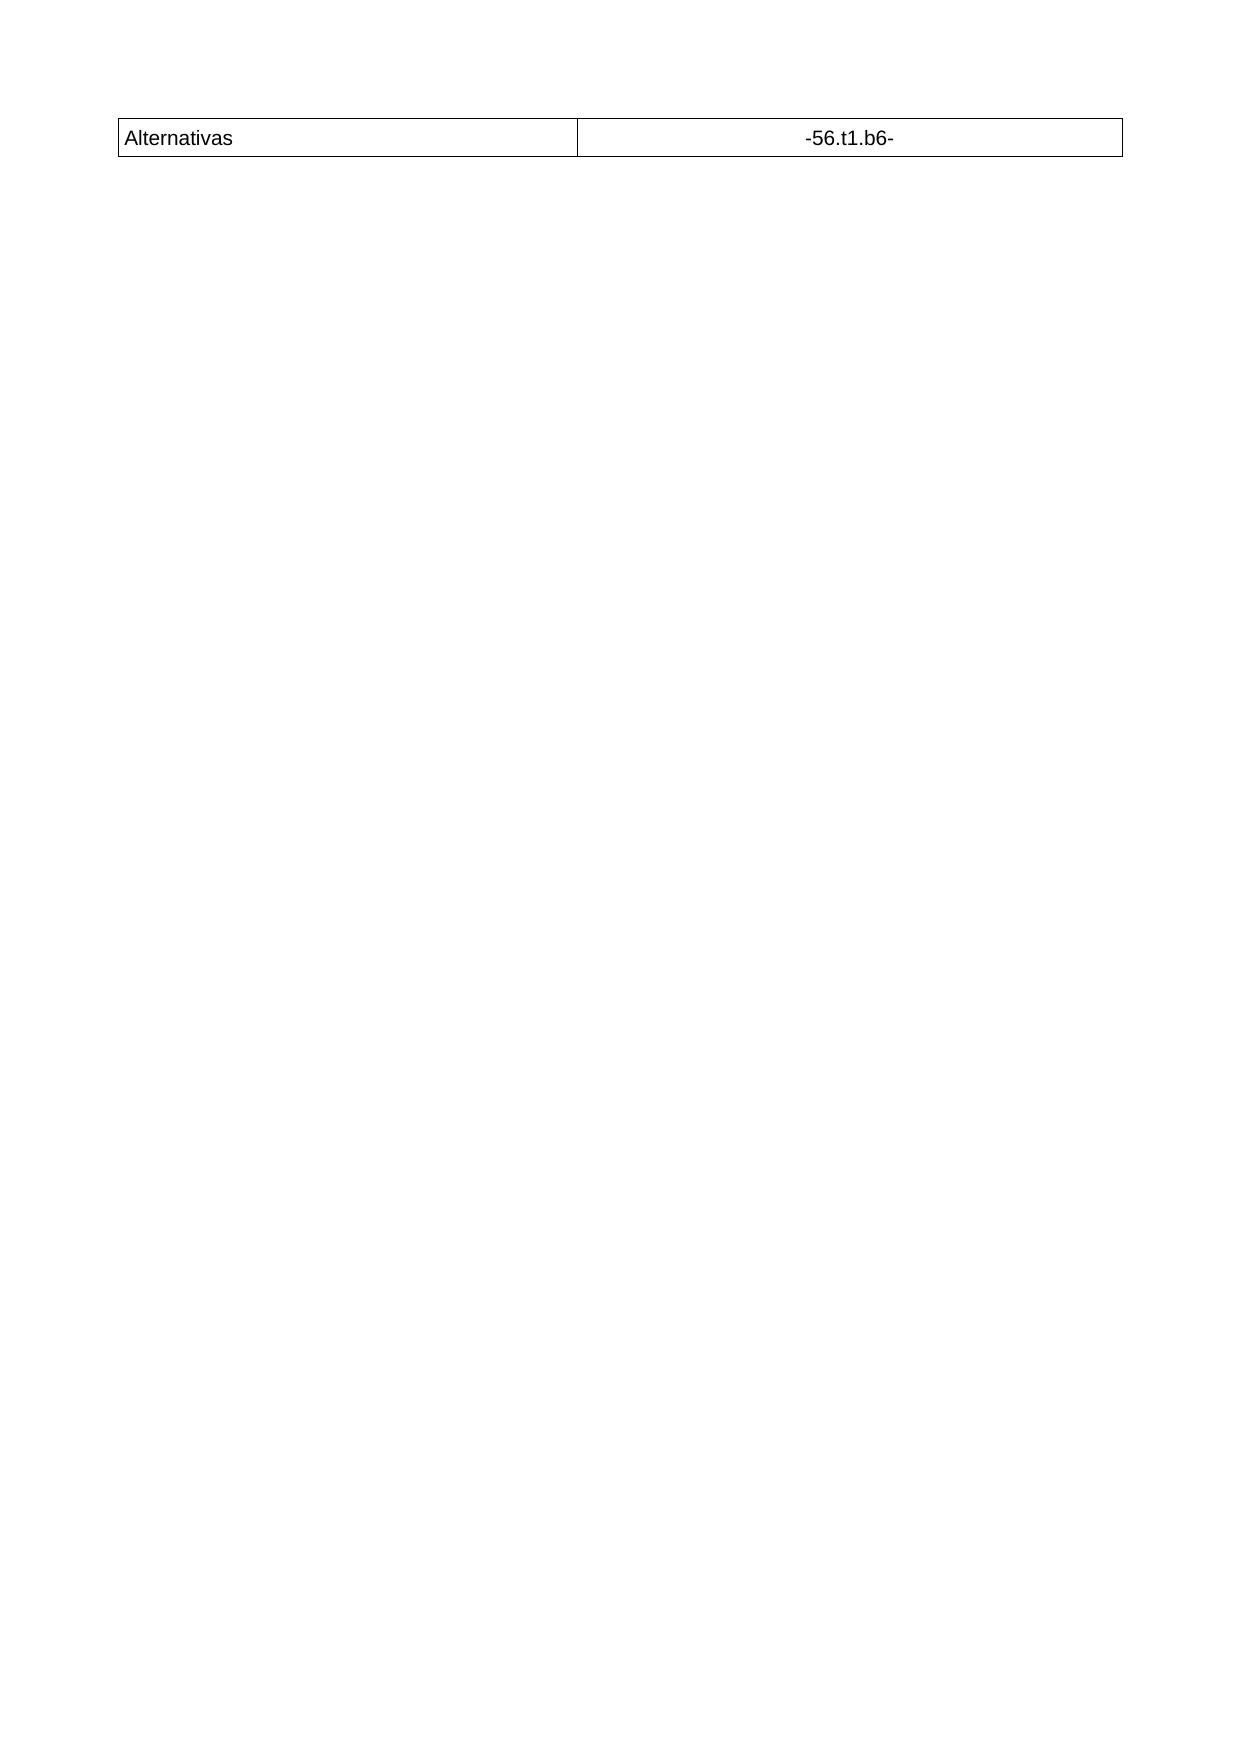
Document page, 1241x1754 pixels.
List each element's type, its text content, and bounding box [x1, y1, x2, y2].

table_cell Alternativas [119, 119, 577, 156]
table_cell -56.t1.b6- [578, 119, 1122, 156]
